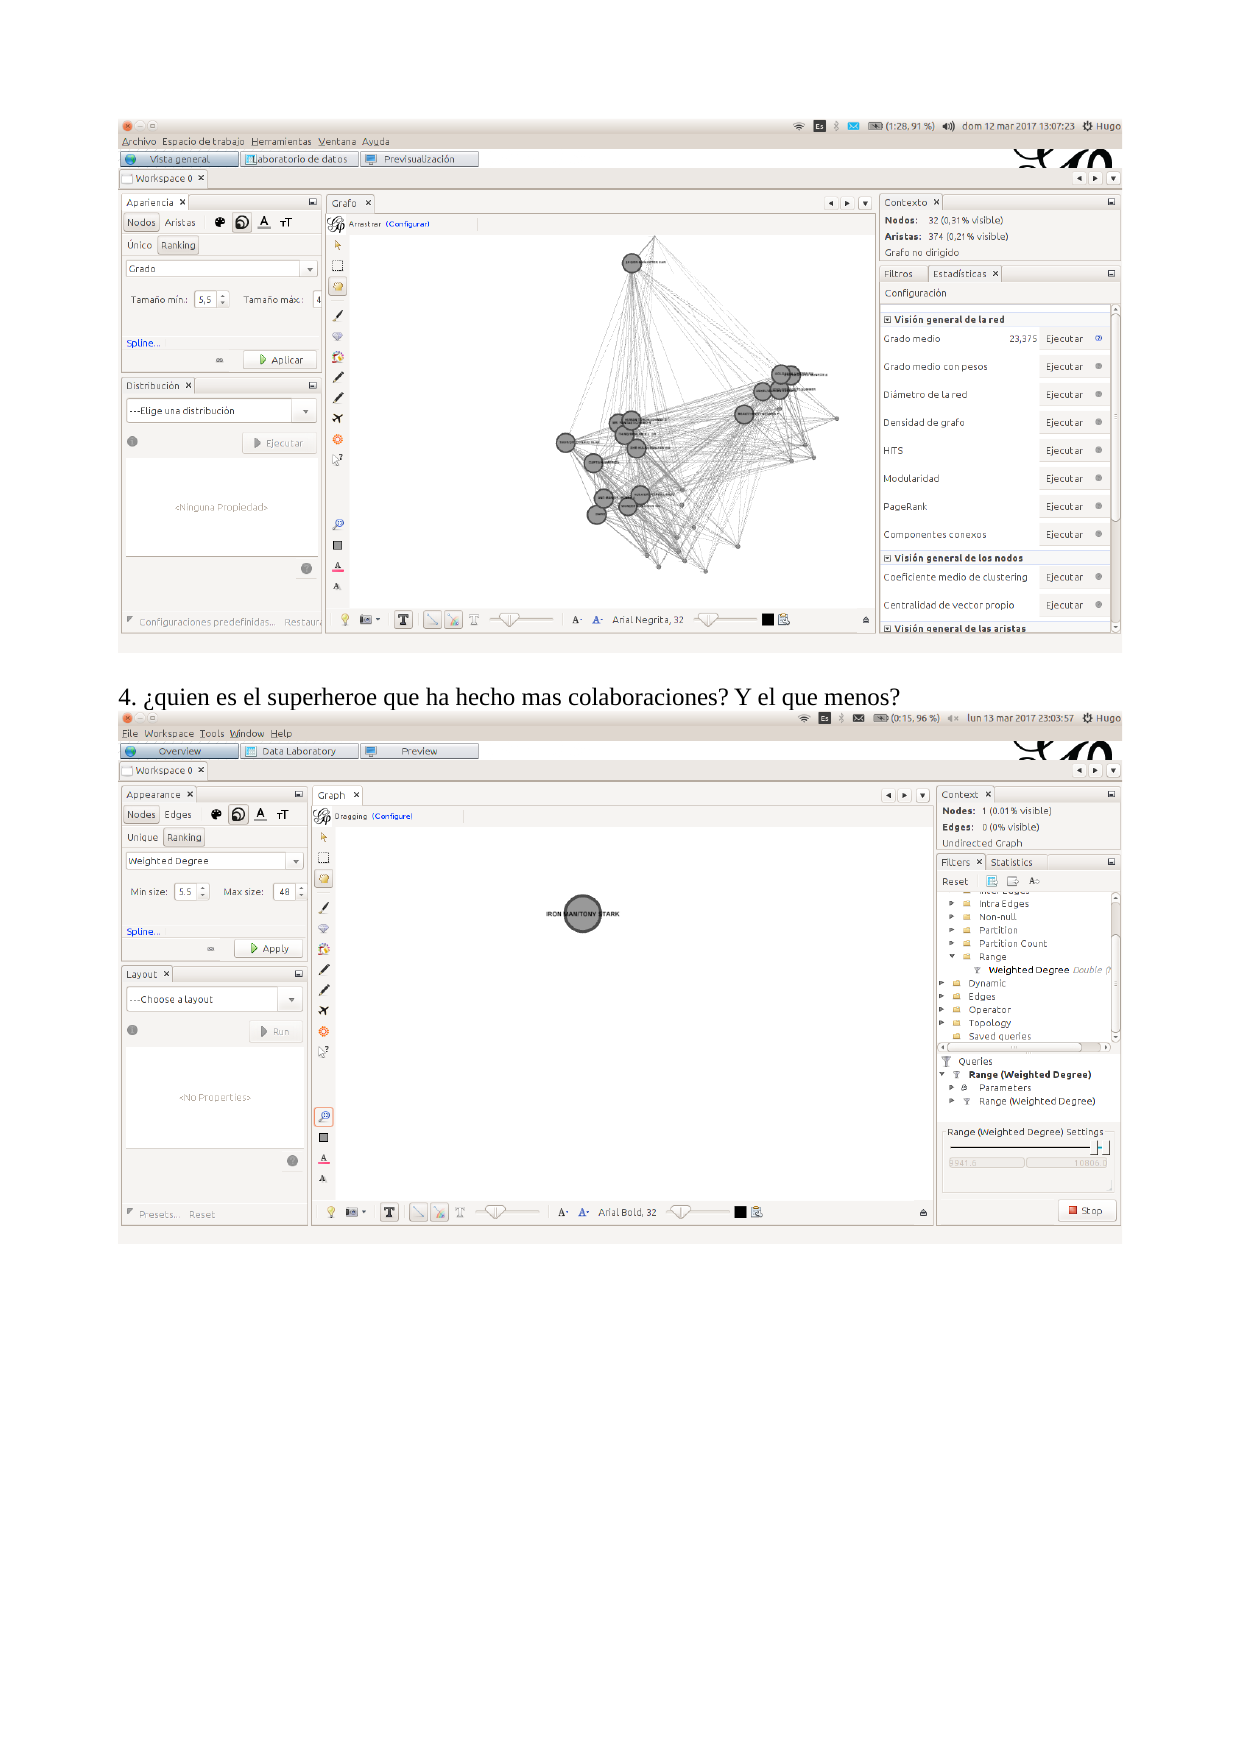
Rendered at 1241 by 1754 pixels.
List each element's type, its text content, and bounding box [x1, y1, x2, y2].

text 4. ¿quien es el superheroe que ha hecho mas colaboraciones? Y el que menos? [118, 682, 1122, 710]
picture [118, 118, 1123, 653]
picture [118, 710, 1123, 1244]
